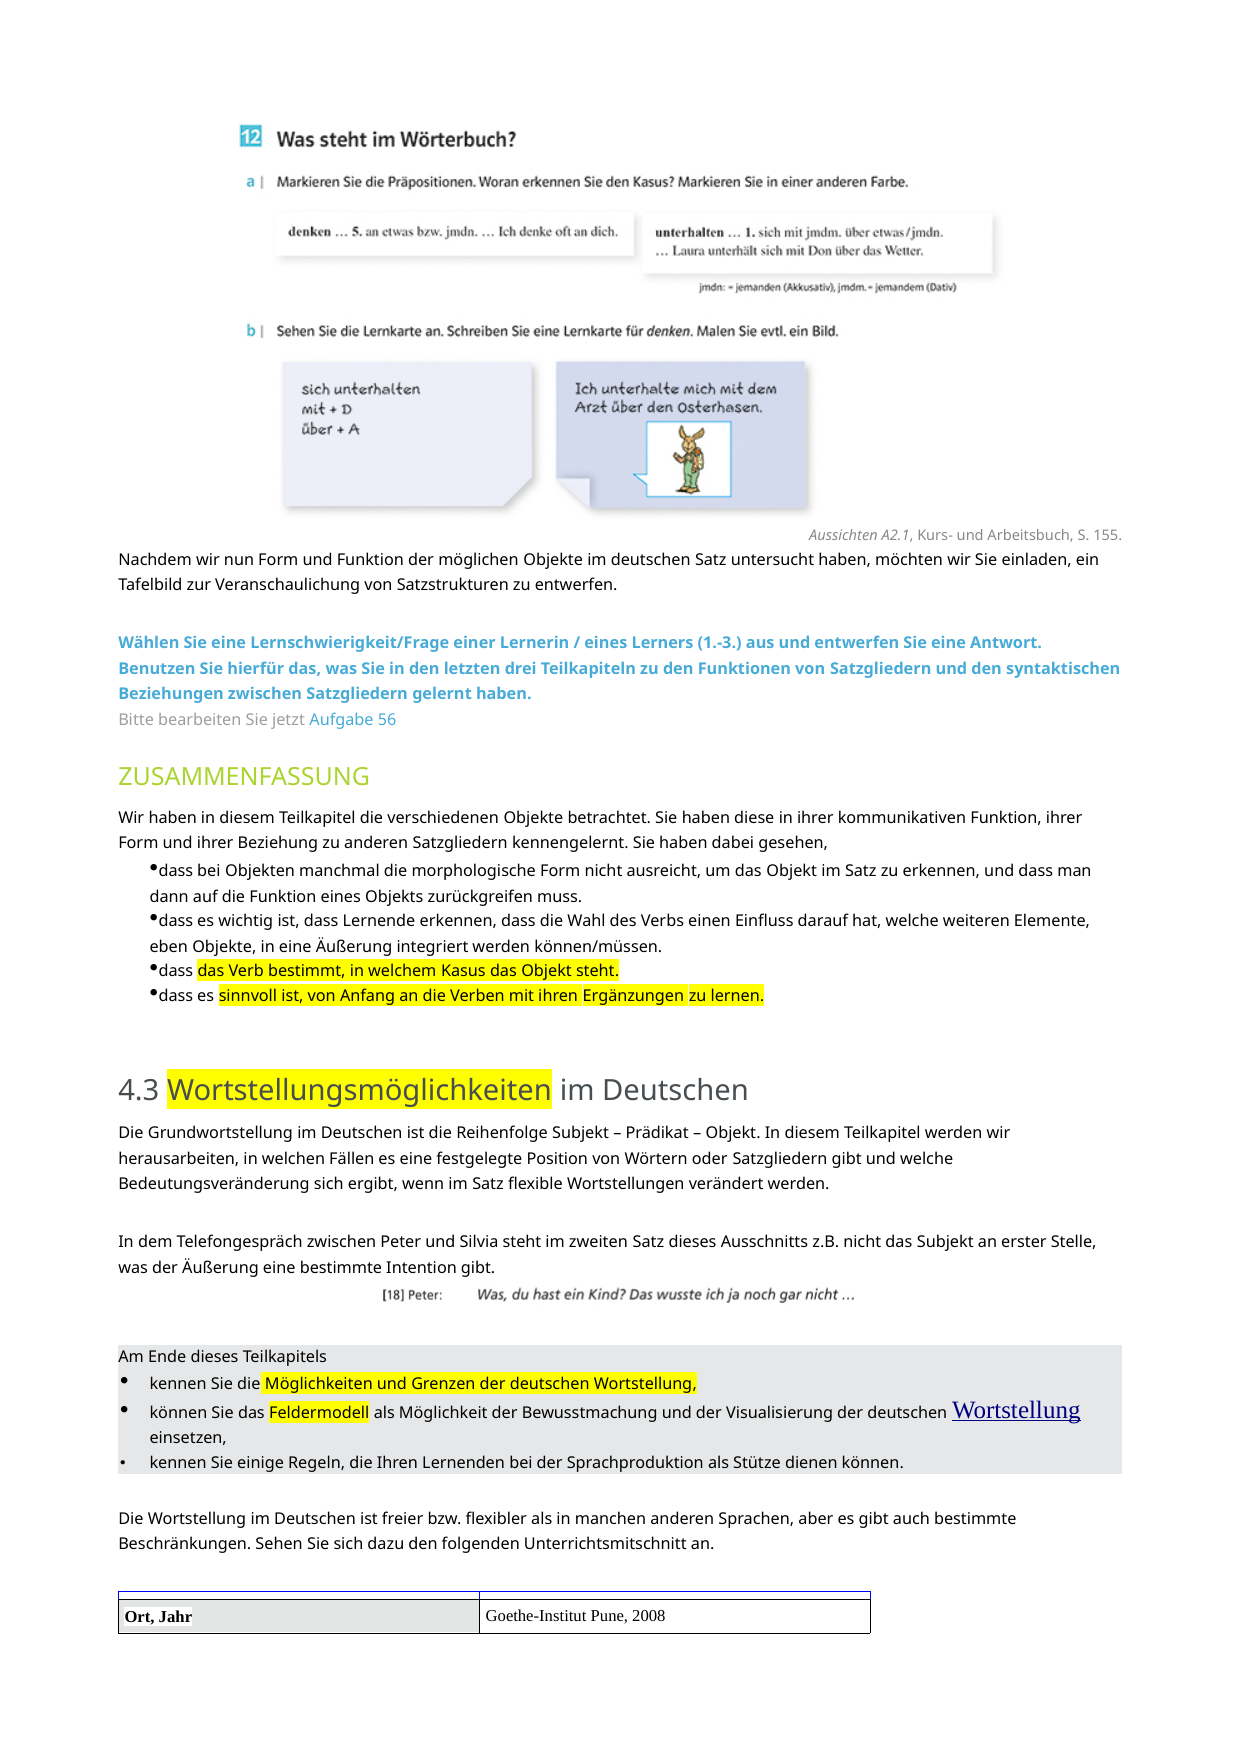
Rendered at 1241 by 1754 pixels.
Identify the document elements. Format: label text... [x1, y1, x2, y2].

subtitle ZUSAMMENFASSUNG [118, 758, 1122, 792]
list kennen Sie einige Regeln, die Ihren Lernenden bei der Sprachproduktion als Stütze dienen können. [120, 1449, 1122, 1474]
list dass das Verb bestimmt, in welchem Kasus das Objekt steht. [118, 957, 1122, 982]
table_header [480, 1592, 870, 1599]
list dass es wichtig ist, dass Lernende erkennen, dass die Wahl des Verbs einen Einfluss darauf hat, welche weiteren Elemente, eben Objekte, in eine Äußerung integriert werden können/müssen. [118, 907, 1122, 957]
table_cell Ort, Jahr [119, 1600, 479, 1632]
text In dem Telefongespräch zwischen Peter und Silvia steht im zweiten Satz dieses Ausschnitts z.B. nicht das Subjekt an erster Stelle, was der Äußerung eine bestimmte Intention gibt. [118, 1231, 1122, 1278]
list dass bei Objekten manchmal die morphologische Form nicht ausreicht, um das Objekt im Satz zu erkennen, und dass man dann auf die Funktion eines Objekts zurückgreifen muss. [118, 857, 1122, 907]
text Die Wortstellung im Deutschen ist freier bzw. flexibler als in manchen anderen Sprachen, aber es gibt auch bestimmte Beschränkungen. Sehen Sie sich dazu den folgenden Unterrichtsmitschnitt an. [118, 1507, 1122, 1554]
table_header [119, 1592, 479, 1599]
text Aussichten A2.1, Kurs- und Arbeitsbuch, S. 155. [118, 525, 1122, 545]
text Nachdem wir nun Form und Funktion der möglichen Objekte im deutschen Satz untersucht haben, möchten wir Sie einladen, ein Tafelbild zur Veranschaulichung von Satzstrukturen zu entwerfen. [118, 548, 1122, 595]
text Wählen Sie eine Lernschwierigkeit/Frage einer Lernerin / eines Lerners (1.-3.) aus und entwerfen Sie eine Antwort. Benutzen Sie hierfür das, was Sie in den letzten drei Teilkapiteln zu den Funktionen von Satzgliedern und den syntaktischen Beziehungen zwischen Satzgliedern gelernt haben. [118, 632, 1122, 704]
picture [226, 118, 1014, 521]
text Wir haben in diesem Teilkapitel die verschiedenen Objekte betrachtet. Sie haben diese in ihrer kommunikativen Funktion, ihrer Form und ihrer Beziehung zu anderen Satzgliedern kennengelernt. Sie haben dabei gesehen, [118, 806, 1122, 854]
subtitle 4.3 Wortstellungsmöglichkeiten im Deutschen [118, 1069, 1122, 1109]
text Am Ende dieses Teilkapitels [118, 1344, 1122, 1367]
table_cell Goethe-Institut Pune, 2008 [480, 1600, 870, 1632]
list kennen Sie die Möglichkeiten und Grenzen der deutschen Wortstellung, [120, 1370, 1122, 1395]
list dass es sinnvoll ist, von Anfang an die Verben mit ihren Ergänzungen zu lernen. [118, 982, 1122, 1007]
text Bitte bearbeiten Sie jetzt Aufgabe 56 [118, 708, 1122, 730]
text Die Grundwortstellung im Deutschen ist die Reihenfolge Subjekt – Prädikat – Objekt. In diesem Teilkapitel werden wir herausarbeiten, in welchen Fällen es eine festgelegte Position von Wörtern oder Satzgliedern gibt und welche Bedeutungsveränderung sich ergibt, wenn im Satz flexible Wortstellungen verändert werden. [118, 1121, 1122, 1194]
list können Sie das Feldermodell als Möglichkeit der Bewusstmachung und der Visualisierung der deutschen Wortstellung einsetzen, [120, 1395, 1122, 1449]
picture [374, 1281, 867, 1308]
